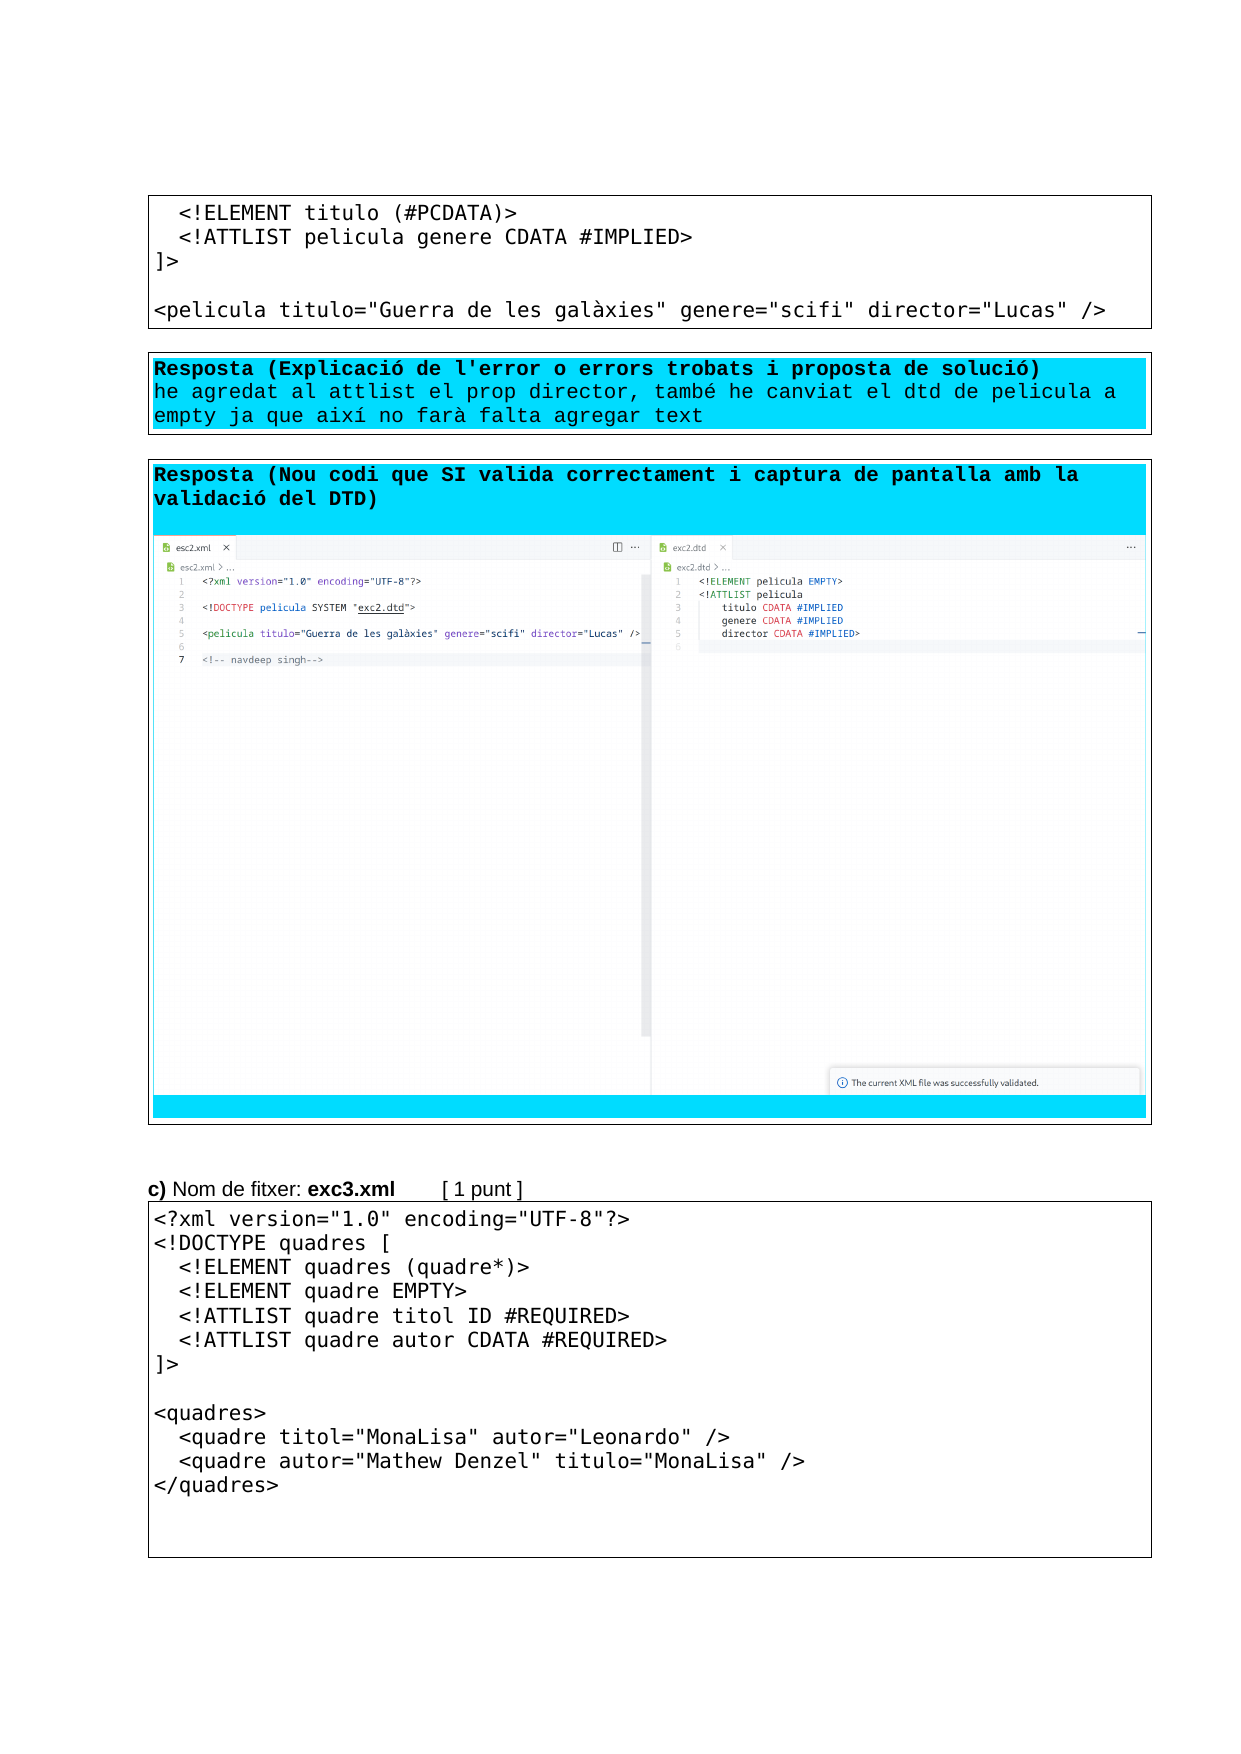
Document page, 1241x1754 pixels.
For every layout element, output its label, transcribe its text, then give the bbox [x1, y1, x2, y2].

text c) Nom de fitxer: exc3.xml [ 1 punt ] [148, 1177, 1151, 1201]
table_header Resposta (Nou codi que SI valida correctament i captura de pantalla amb la validació del DTD) [149, 460, 1151, 1094]
table_header <!ELEMENT titulo (#PCDATA)> <!ATTLIST pelicula genere CDATA #IMPLIED> ]> <pelicula titulo="Guerra de les galàxies" genere="scifi" director="Lucas" /> [149, 196, 1151, 328]
table_header [149, 1095, 1151, 1124]
table_header <?xml version="1.0" encoding="UTF-8"?> <!DOCTYPE quadres [ <!ELEMENT quadres (quadre*)> <!ELEMENT quadre EMPTY> <!ATTLIST quadre titol ID #REQUIRED> <!ATTLIST quadre autor CDATA #REQUIRED> ]> <quadres> <quadre titol="MonaLisa" autor="Leonardo" /> <quadre autor="Mathew Denzel" titulo="MonaLisa" /> </quadres> [149, 1202, 1151, 1557]
table_header Resposta (Explicació de l'error o errors trobats i proposta de solució) he agredat al attlist el prop director, també he canviat el dtd de pelicula a empty ja que així no farà falta agregar text [149, 353, 1151, 434]
picture [153, 535, 1146, 1095]
